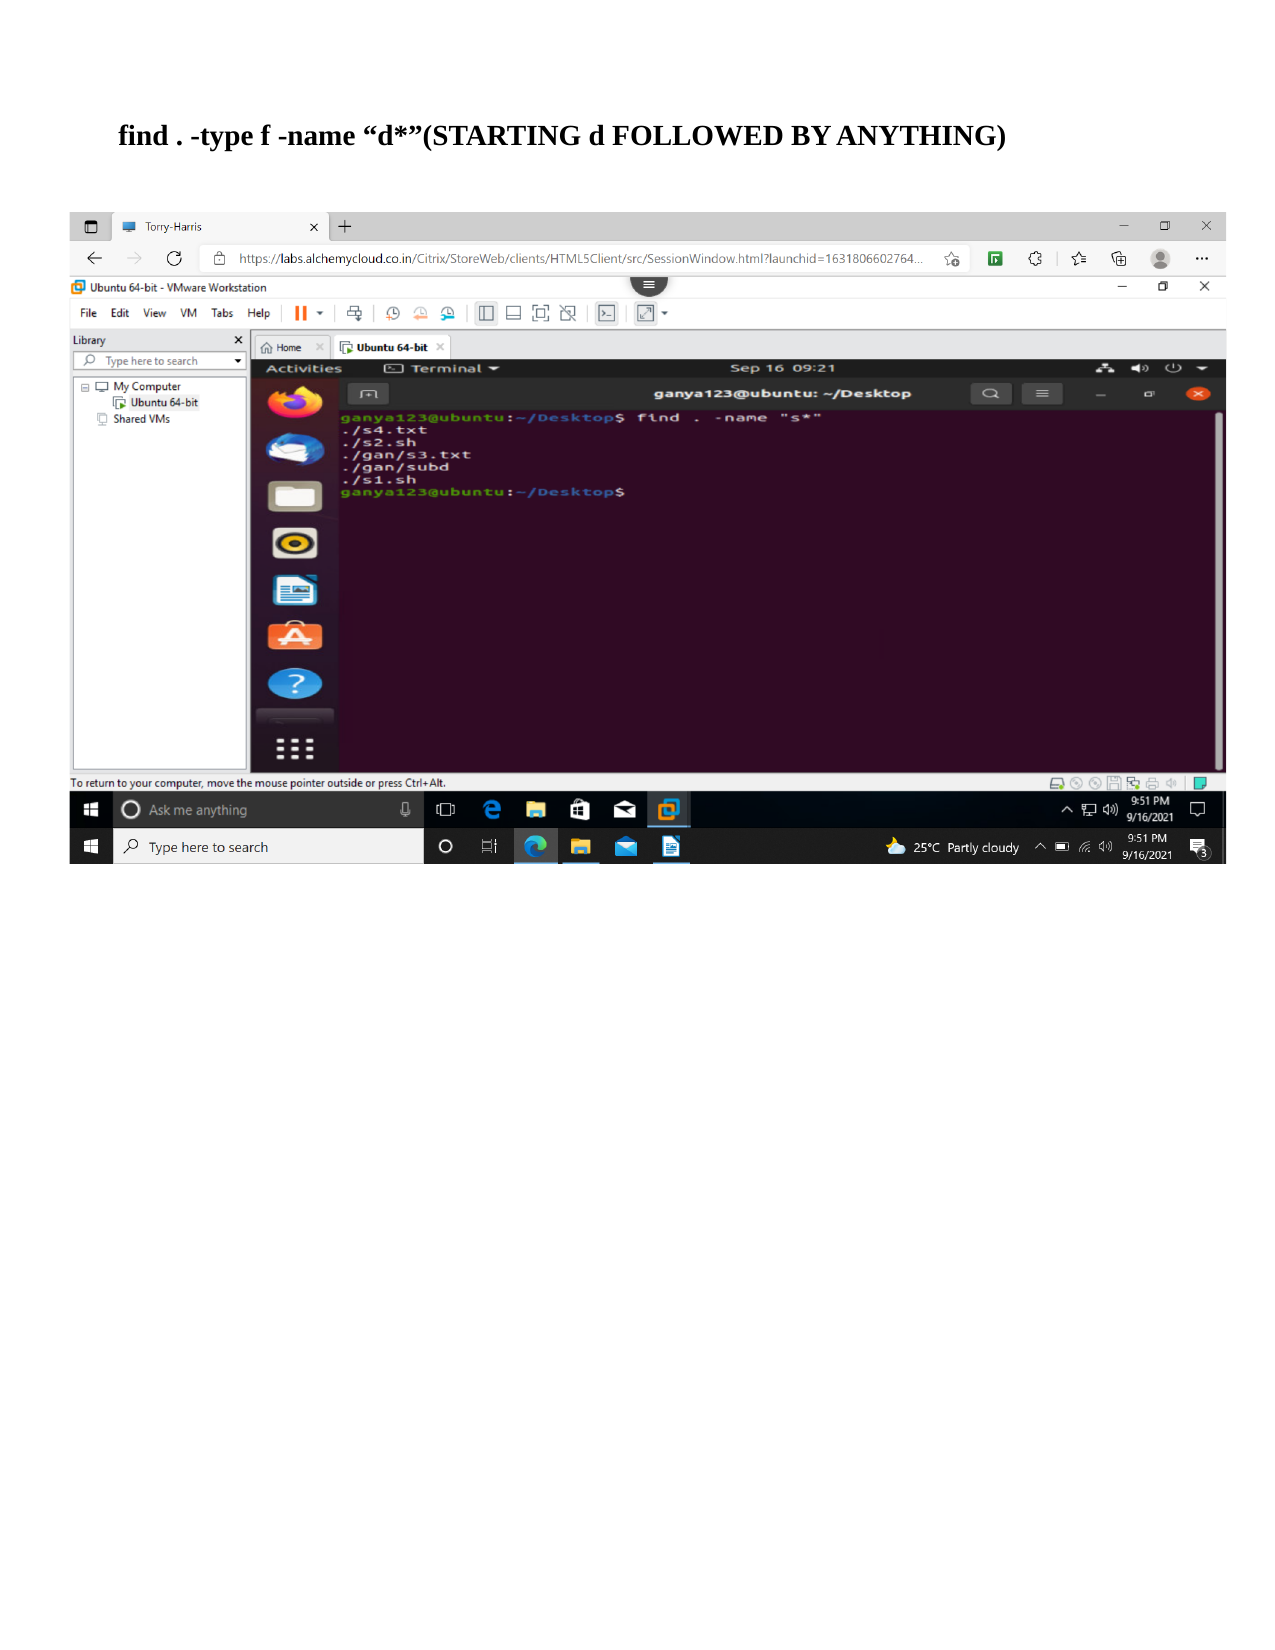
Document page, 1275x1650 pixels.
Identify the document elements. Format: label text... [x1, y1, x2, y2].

picture [69, 212, 1227, 864]
text find . -type f -name “d*”(STARTING d FOLLOWED BY ANYTHING) [118, 118, 1157, 152]
